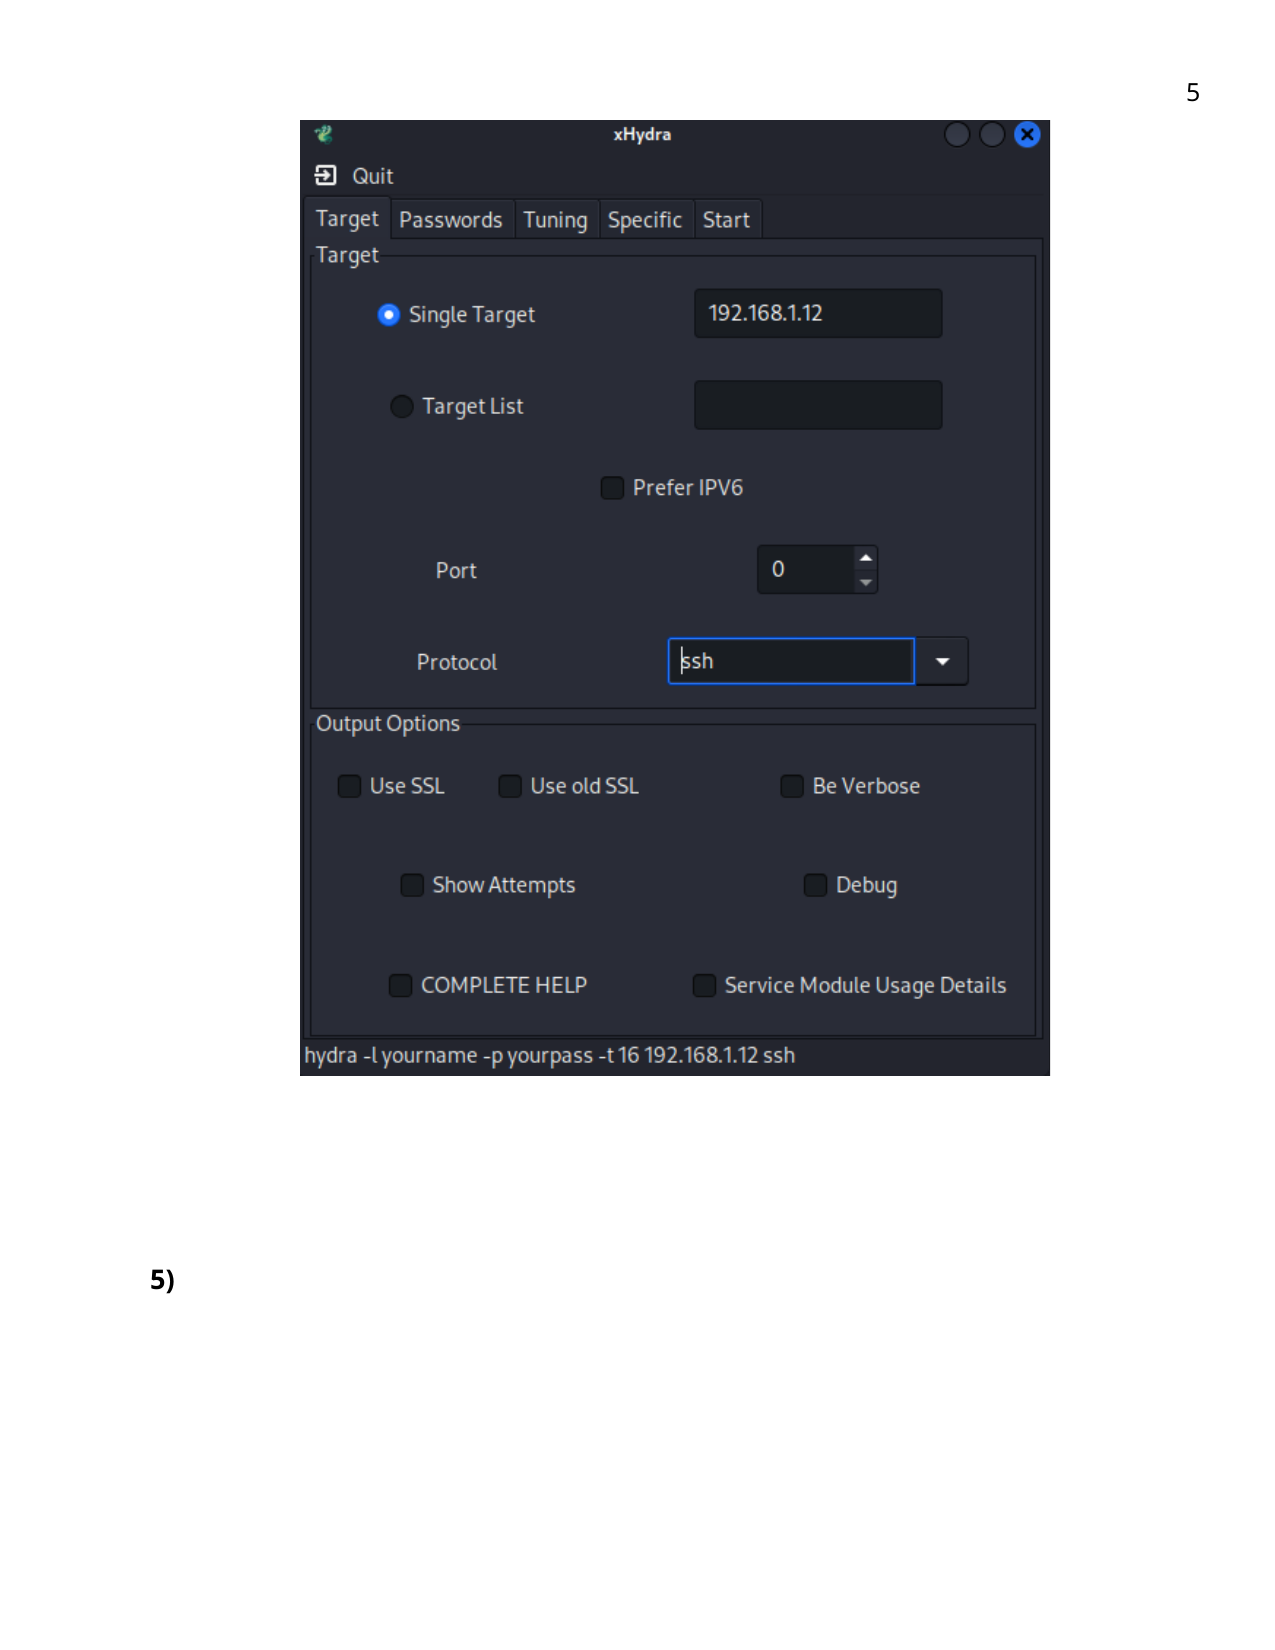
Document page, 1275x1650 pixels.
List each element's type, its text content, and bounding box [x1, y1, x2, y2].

text 5) [150, 1260, 1200, 1297]
picture [300, 120, 1050, 1076]
